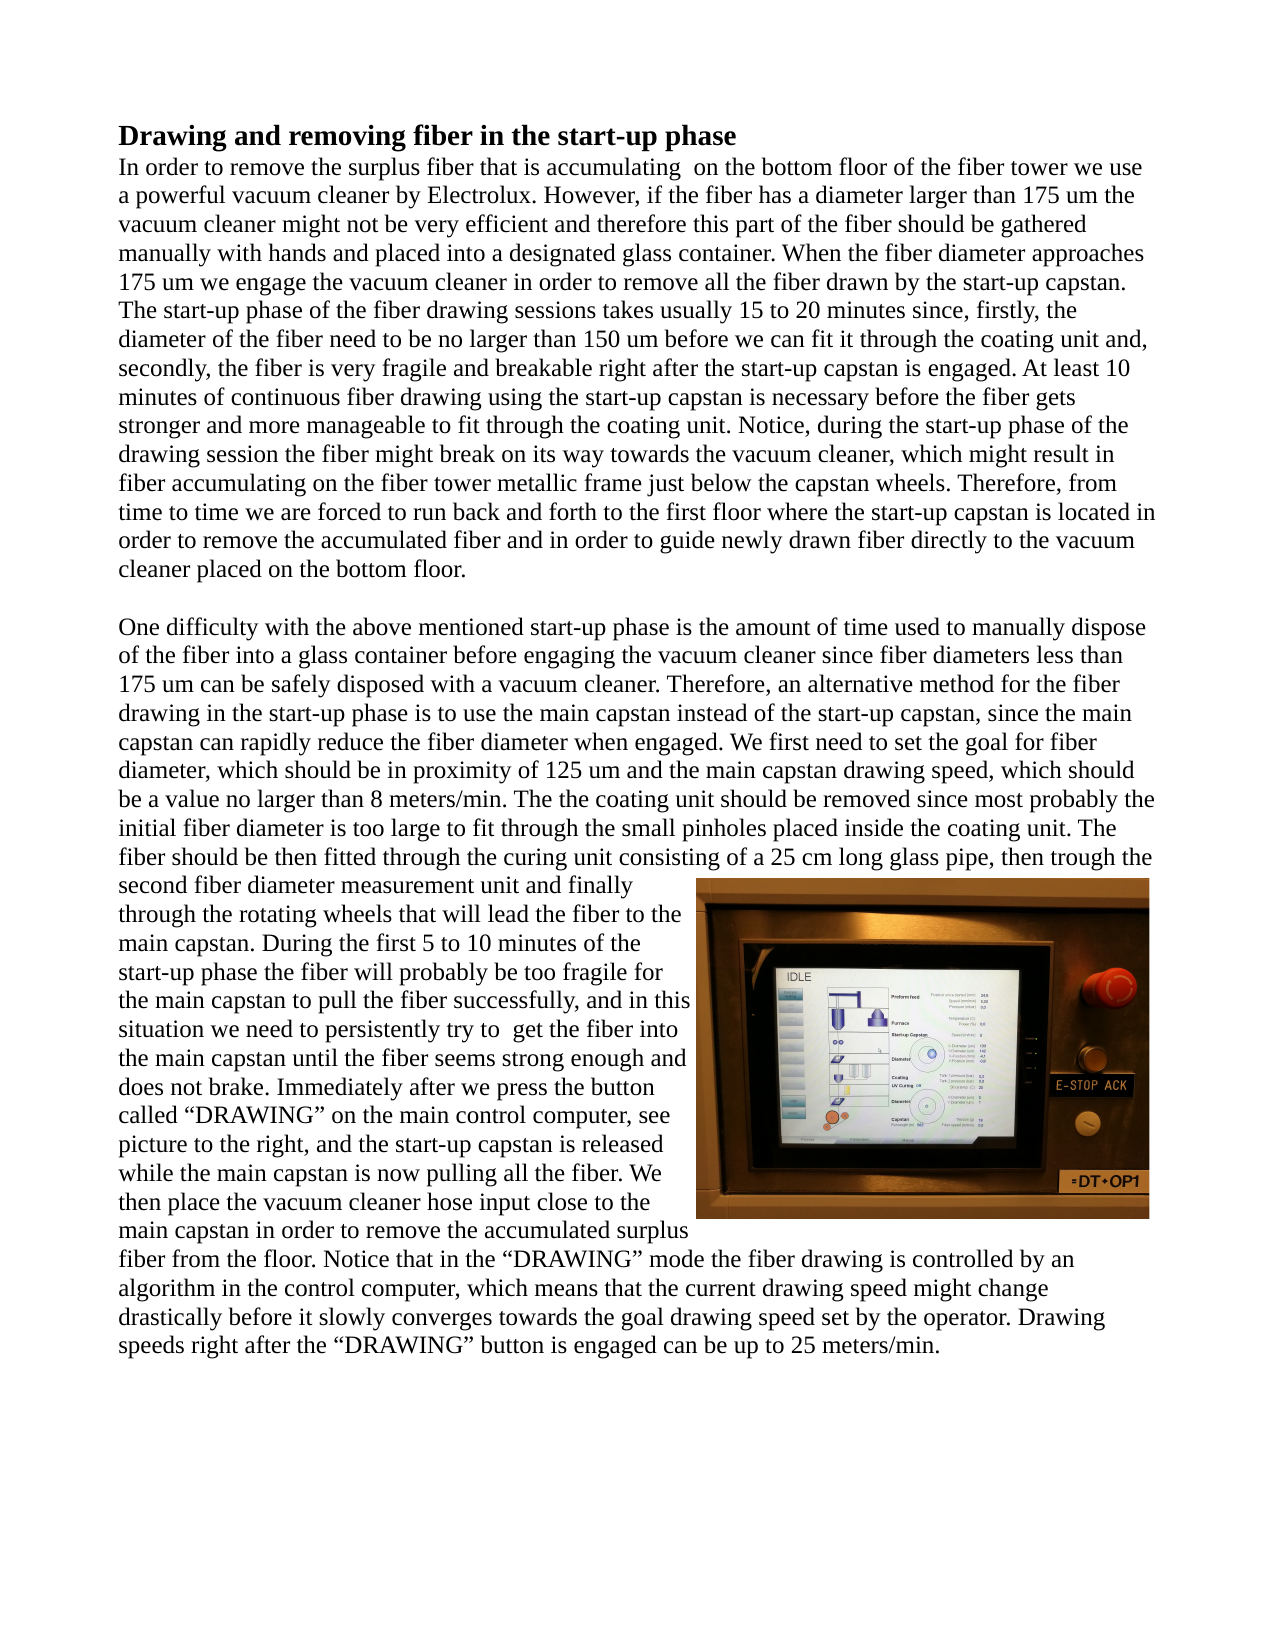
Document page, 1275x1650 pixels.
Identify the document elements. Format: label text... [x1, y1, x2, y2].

picture [696, 878, 1150, 1219]
text One difficulty with the above mentioned start-up phase is the amount of time used to manually dispose of the fiber into a glass container before engaging the vacuum cleaner since fiber diameters less than 175 um can be safely disposed with a vacuum cleaner. Therefore, an alternative method for the fiber drawing in the start-up phase is to use the main capstan instead of the start-up capstan, since the main capstan can rapidly reduce the fiber diameter when engaged. We first need to set the goal for fiber diameter, which should be in proximity of 125 um and the main capstan drawing speed, which should be a value no larger than 8 meters/min. The the coating unit should be removed since most probably the initial fiber diameter is too large to fit through the small pinholes placed inside the coating unit. The fiber should be then fitted through the curing unit consisting of a 25 cm long glass pipe, then trough the second fiber diameter measurement unit and finally through the rotating wheels that will lead the fiber to the main capstan. During the first 5 to 10 minutes of the start-up phase the fiber will probably be too fragile for the main capstan to pull the fiber successfully, and in this situation we need to persistently try to get the fiber into the main capstan until the fiber seems strong enough and does not brake. Immediately after we press the button called “DRAWING” on the main control computer, see picture to the right, and the start-up capstan is released while the main capstan is now pulling all the fiber. We then place the vacuum cleaner hose input close to the main capstan in order to remove the accumulated surplus fiber from the floor. Notice that in the “DRAWING” mode the fiber drawing is controlled by an algorithm in the control computer, which means that the current drawing speed might change drastically before it slowly converges towards the goal drawing speed set by the operator. Drawing speeds right after the “DRAWING” button is engaged can be up to 25 meters/min. [118, 612, 1157, 1359]
text Drawing and removing fiber in the start-up phase [118, 118, 1157, 152]
text In order to remove the surplus fiber that is accumulating on the bottom floor of the fiber tower we use a powerful vacuum cleaner by Electrolux. However, if the fiber has a diameter larger than 175 um the vacuum cleaner might not be very efficient and therefore this part of the fiber should be gathered manually with hands and placed into a designated glass container. When the fiber diameter approaches 175 um we engage the vacuum cleaner in order to remove all the fiber drawn by the start-up capstan. The start-up phase of the fiber drawing sessions takes usually 15 to 20 minutes since, firstly, the diameter of the fiber need to be no larger than 150 um before we can fit it through the coating unit and, secondly, the fiber is very fragile and breakable right after the start-up capstan is engaged. At least 10 minutes of continuous fiber drawing using the start-up capstan is necessary before the fiber gets stronger and more manageable to fit through the coating unit. Notice, during the start-up phase of the drawing session the fiber might break on its way towards the vacuum cleaner, which might result in fiber accumulating on the fiber tower metallic frame just below the capstan wheels. Therefore, from time to time we are forced to run back and forth to the first floor where the start-up capstan is located in order to remove the accumulated fiber and in order to guide newly drawn fiber directly to the vacuum cleaner placed on the bottom floor. [118, 152, 1157, 583]
